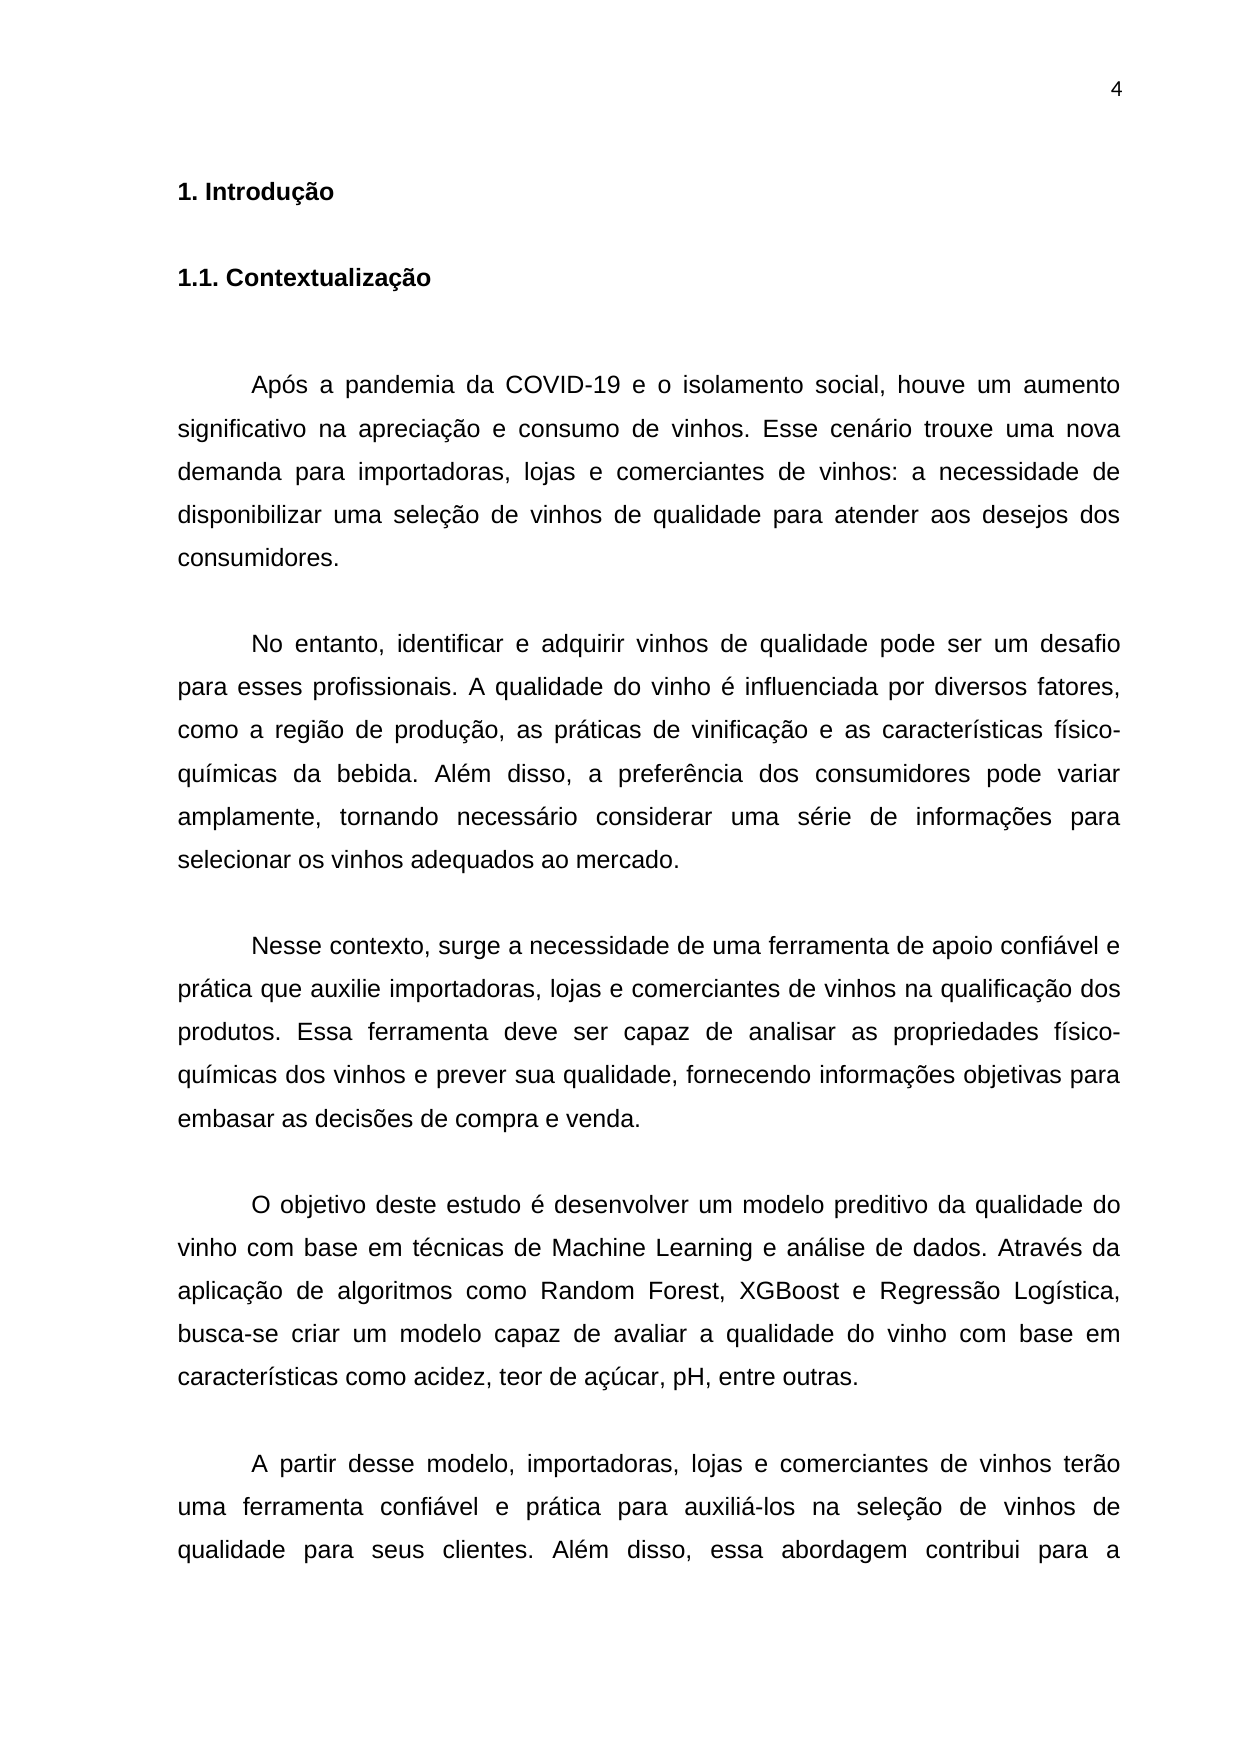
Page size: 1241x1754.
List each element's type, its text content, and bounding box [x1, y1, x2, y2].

text O objetivo deste estudo é desenvolver um modelo preditivo da qualidade do vinho com base em técnicas de Machine Learning e análise de dados. Através da aplicação de algoritmos como Random Forest, XGBoost e Regressão Logística, busca-se criar um modelo capaz de avaliar a qualidade do vinho com base em características como acidez, teor de açúcar, pH, entre outras. [177, 1190, 1122, 1391]
text Após a pandemia da COVID-19 e o isolamento social, houve um aumento significativo na apreciação e consumo de vinhos. Esse cenário trouxe uma nova demanda para importadoras, lojas e comerciantes de vinhos: a necessidade de disponibilizar uma seleção de vinhos de qualidade para atender aos desejos dos consumidores. [177, 371, 1122, 572]
text Nesse contexto, surge a necessidade de uma ferramenta de apoio confiável e prática que auxilie importadoras, lojas e comerciantes de vinhos na qualificação dos produtos. Essa ferramenta deve ser capaz de analisar as propriedades físico-químicas dos vinhos e prever sua qualidade, fornecendo informações objetivas para embasar as decisões de compra e venda. [177, 931, 1122, 1132]
subtitle 1.1. Contextualização [177, 263, 1122, 292]
text A partir desse modelo, importadoras, lojas e comerciantes de vinhos terão uma ferramenta confiável e prática para auxiliá-los na seleção de vinhos de qualidade para seus clientes. Além disso, essa abordagem contribui para a [177, 1449, 1122, 1564]
text No entanto, identificar e adquirir vinhos de qualidade pode ser um desafio para esses profissionais. A qualidade do vinho é influenciada por diversos fatores, como a região de produção, as práticas de vinificação e as características físico-químicas da bebida. Além disso, a preferência dos consumidores pode variar amplamente, tornando necessário considerar uma série de informações para selecionar os vinhos adequados ao mercado. [177, 629, 1122, 874]
subtitle 1. Introdução [177, 177, 1122, 206]
